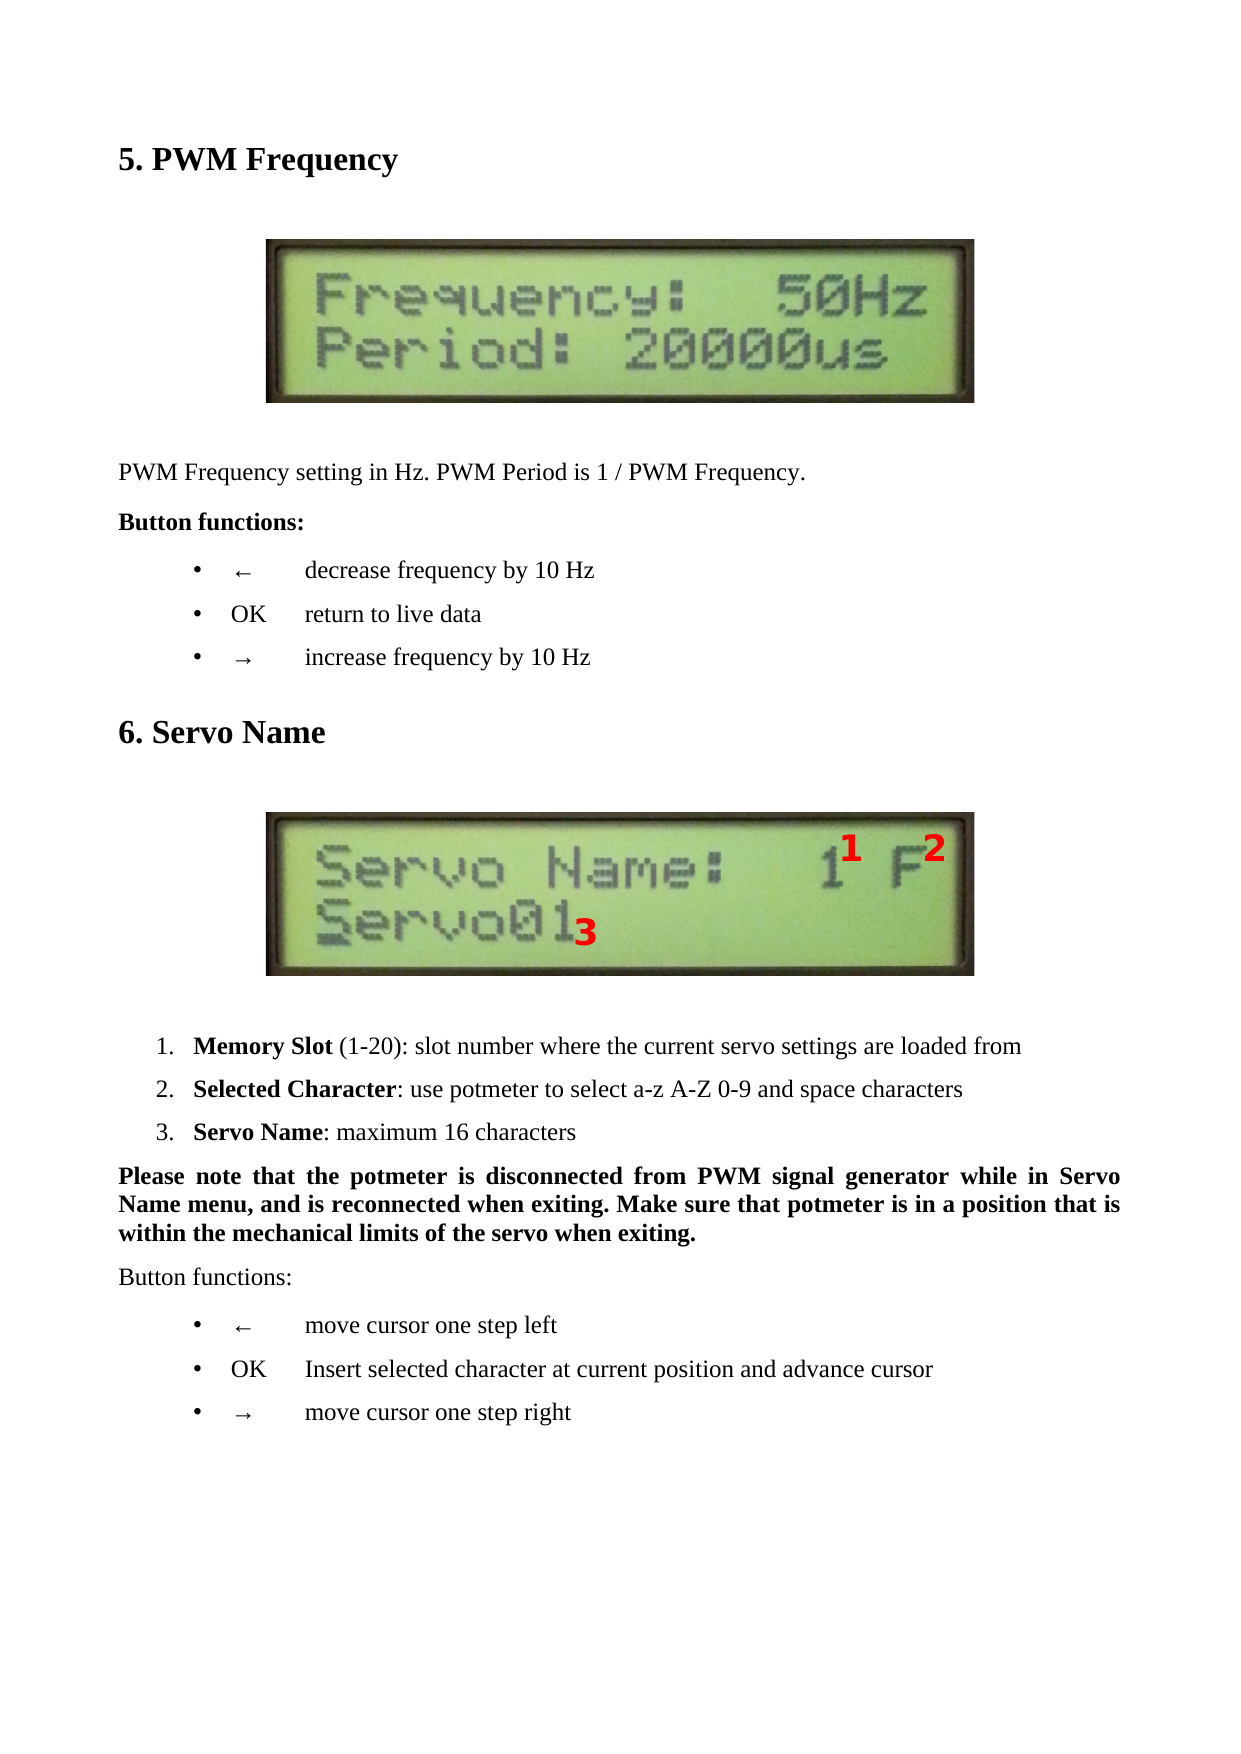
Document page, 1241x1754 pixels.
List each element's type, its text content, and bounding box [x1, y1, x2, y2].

text Please note that the potmeter is disconnected from PWM signal generator while in Servo Name menu, and is reconnected when exiting. Make sure that potmeter is in a position that is within the mechanical limits of the servo when exiting. [118, 1161, 1122, 1247]
list → increase frequency by 10 Hz [193, 642, 1122, 671]
list ← decrease frequency by 10 Hz [193, 556, 1122, 584]
list Servo Name: maximum 16 characters [156, 1117, 1122, 1146]
list OK return to live data [193, 599, 1122, 628]
picture [265, 812, 975, 976]
picture [265, 239, 975, 403]
list Selected Character: use potmeter to select a-z A-Z 0-9 and space characters [156, 1074, 1122, 1103]
list ← move cursor one step left [193, 1311, 1122, 1339]
text PWM Frequency setting in Hz. PWM Period is 1 / PWM Frequency. [118, 457, 1122, 486]
list → move cursor one step right [193, 1397, 1122, 1426]
text Button functions: [118, 507, 1122, 535]
subtitle 6. Servo Name [118, 712, 1122, 751]
list OK Insert selected character at current position and advance cursor [193, 1354, 1122, 1383]
text Button functions: [118, 1262, 1122, 1290]
list Memory Slot (1-20): slot number where the current servo settings are loaded from [156, 1031, 1122, 1059]
subtitle 5. PWM Frequency [118, 139, 1122, 178]
